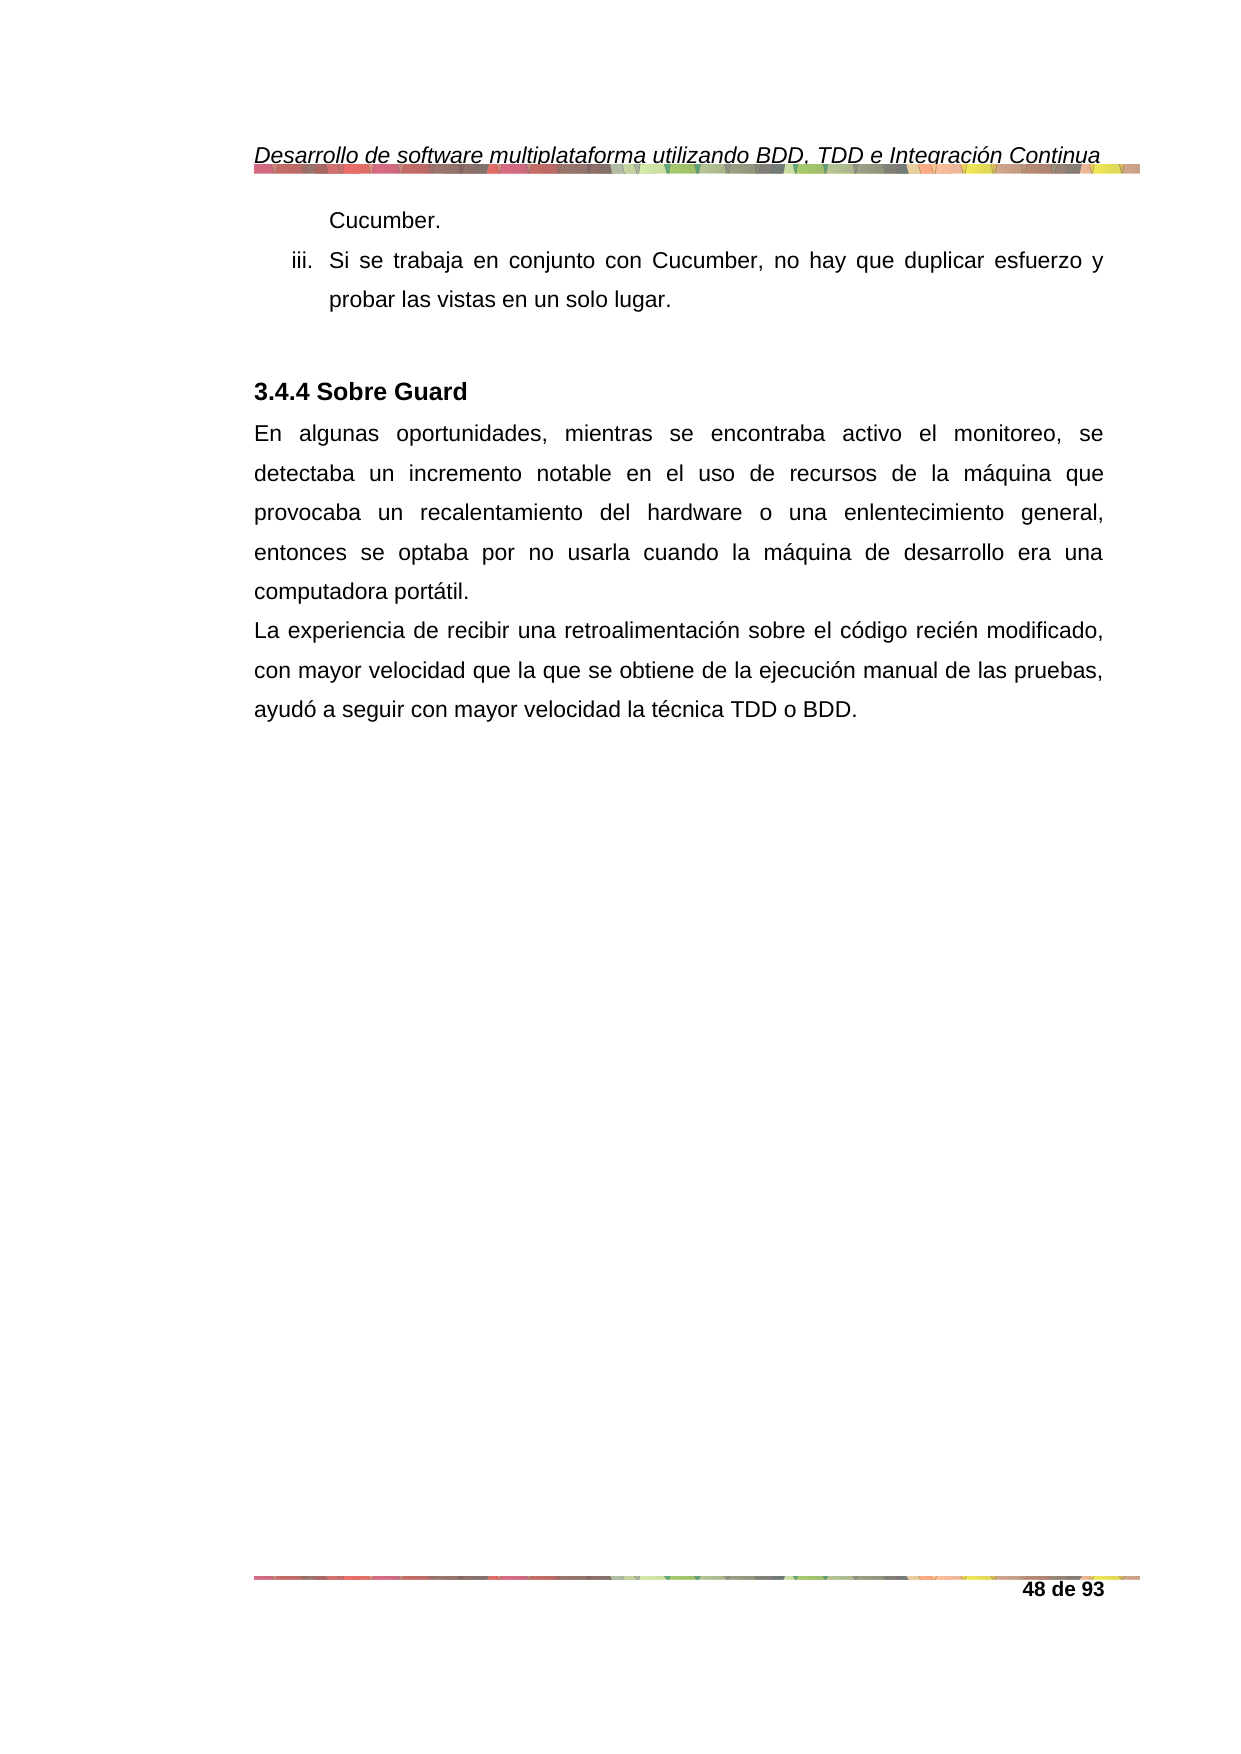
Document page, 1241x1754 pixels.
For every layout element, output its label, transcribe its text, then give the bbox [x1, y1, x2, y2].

list Si se trabaja en conjunto con Cucumber, no hay que duplicar esfuerzo y probar las vistas en un solo lugar. [291, 247, 1104, 313]
text En algunas oportunidades, mientras se encontraba activo el monitoreo, se detectaba un incremento notable en el uso de recursos de la máquina que provocaba un recalentamiento del hardware o una enlentecimiento general, entonces se optaba por no usarla cuando la máquina de desarrollo era una computadora portátil. [254, 420, 1104, 604]
list Cucumber. [291, 207, 1104, 234]
text La experiencia de recibir una retroalimentación sobre el código recién modificado, con mayor velocidad que la que se obtiene de la ejecución manual de las pruebas, ayudó a seguir con mayor velocidad la técnica TDD o BDD. [254, 617, 1104, 723]
text 3.4.4 Sobre Guard [254, 377, 1104, 406]
